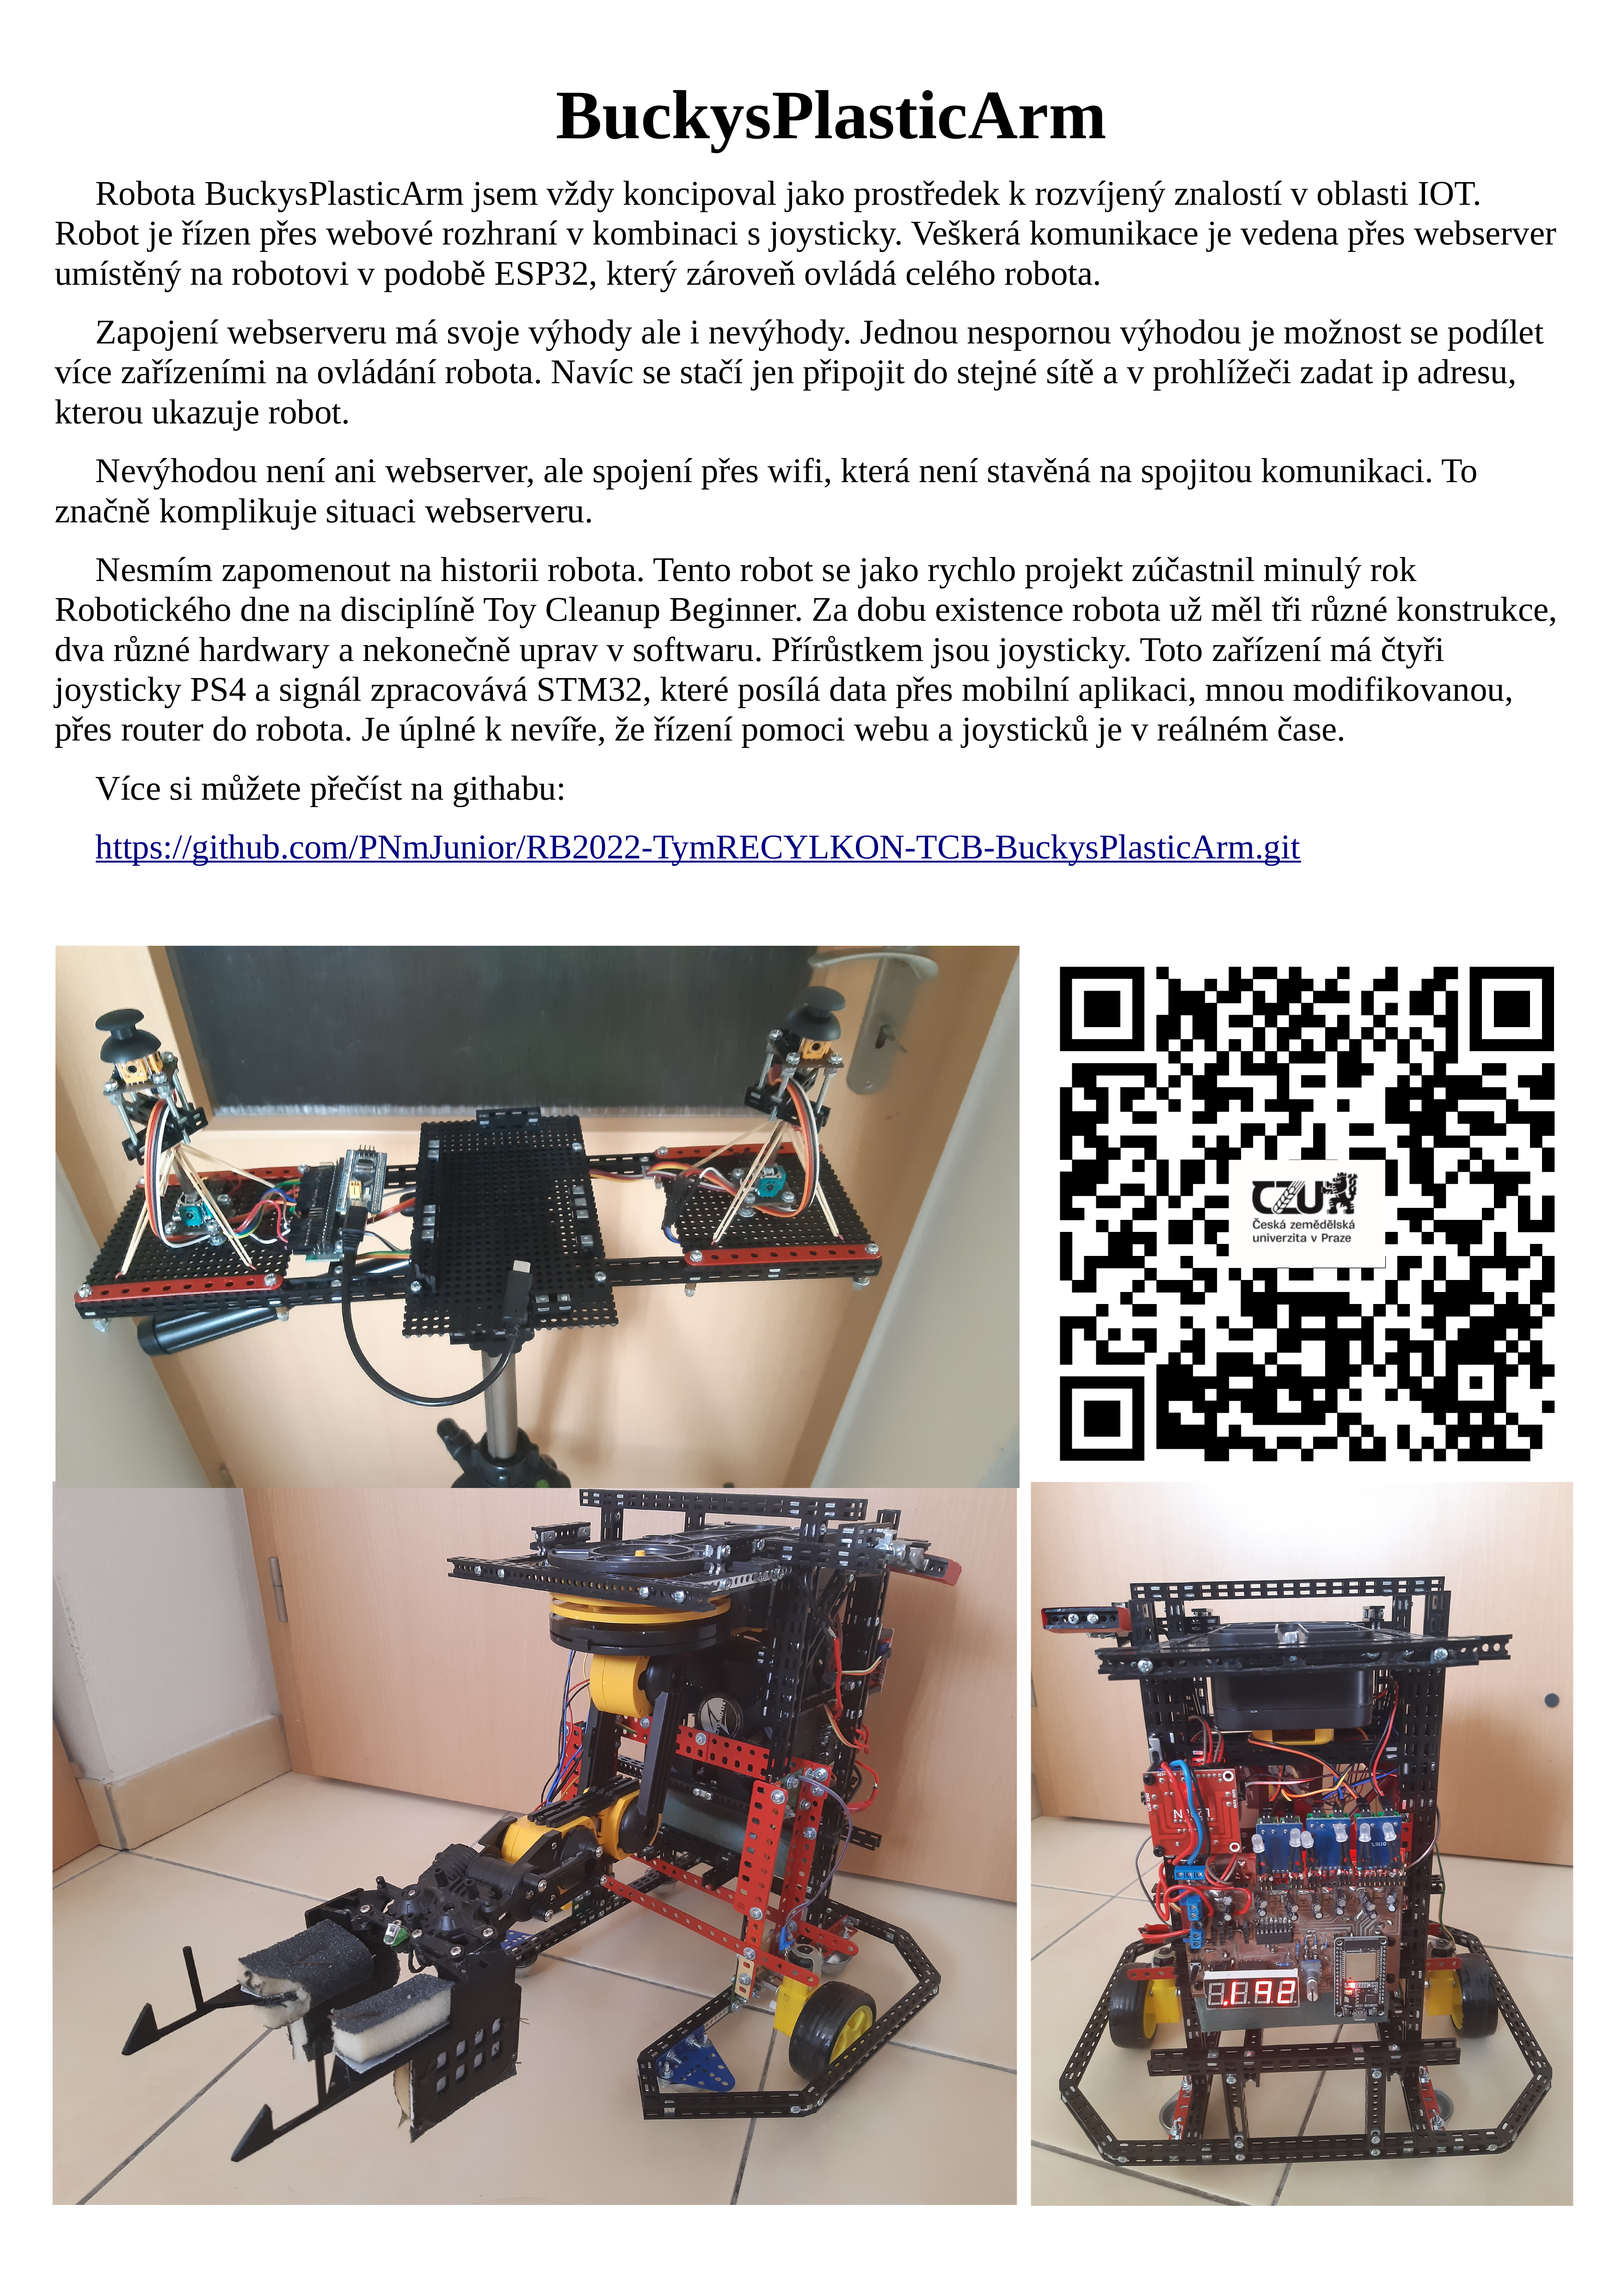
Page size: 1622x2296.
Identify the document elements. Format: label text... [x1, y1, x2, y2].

text https://github.com/PNmJunior/RB2022-TymRECYLKON-TCB-BuckysPlasticArm.git [55, 827, 1567, 866]
text BuckysPlasticArm [55, 73, 1567, 153]
text Nesmím zapomenout na historii robota. Tento robot se jako rychlo projekt zúčastnil minulý rok Robotického dne na disciplíně Toy Cleanup Beginner. Za dobu existence robota už měl tři různé konstrukce, dva různé hardwary a nekonečně uprav v softwaru. Přírůstkem jsou joysticky. Toto zařízení má čtyři joysticky PS4 a signál zpracovává STM32, které posílá data přes mobilní aplikaci, mnou modifikovanou, přes router do robota. Je úplné k nevíře, že řízení pomoci webu a joysticků je v reálném čase. [55, 549, 1567, 748]
text Více si můžete přečíst na githabu: [55, 767, 1567, 807]
picture [1031, 943, 1578, 2206]
text Nevýhodou není ani webserver, ale spojení přes wifi, která není stavěná na spojitou komunikaci. To značně komplikuje situaci webserveru. [55, 450, 1567, 530]
text Zapojení webserveru má svoje výhody ale i nevýhody. Jednou nespornou výhodou je možnost se podílet více zařízeními na ovládání robota. Navíc se stačí jen připojit do stejné sítě a v prohlížeči zadat ip adresu, kterou ukazuje robot. [55, 311, 1567, 431]
picture [52, 946, 1020, 2205]
text Robota BuckysPlasticArm jsem vždy koncipoval jako prostředek k rozvíjený znalostí v oblasti IOT. Robot je řízen přes webové rozhraní v kombinaci s joysticky. Veškerá komunikace je vedena přes webserver umístěný na robotovi v podobě ESP32, který zároveň ovládá celého robota. [55, 172, 1567, 292]
